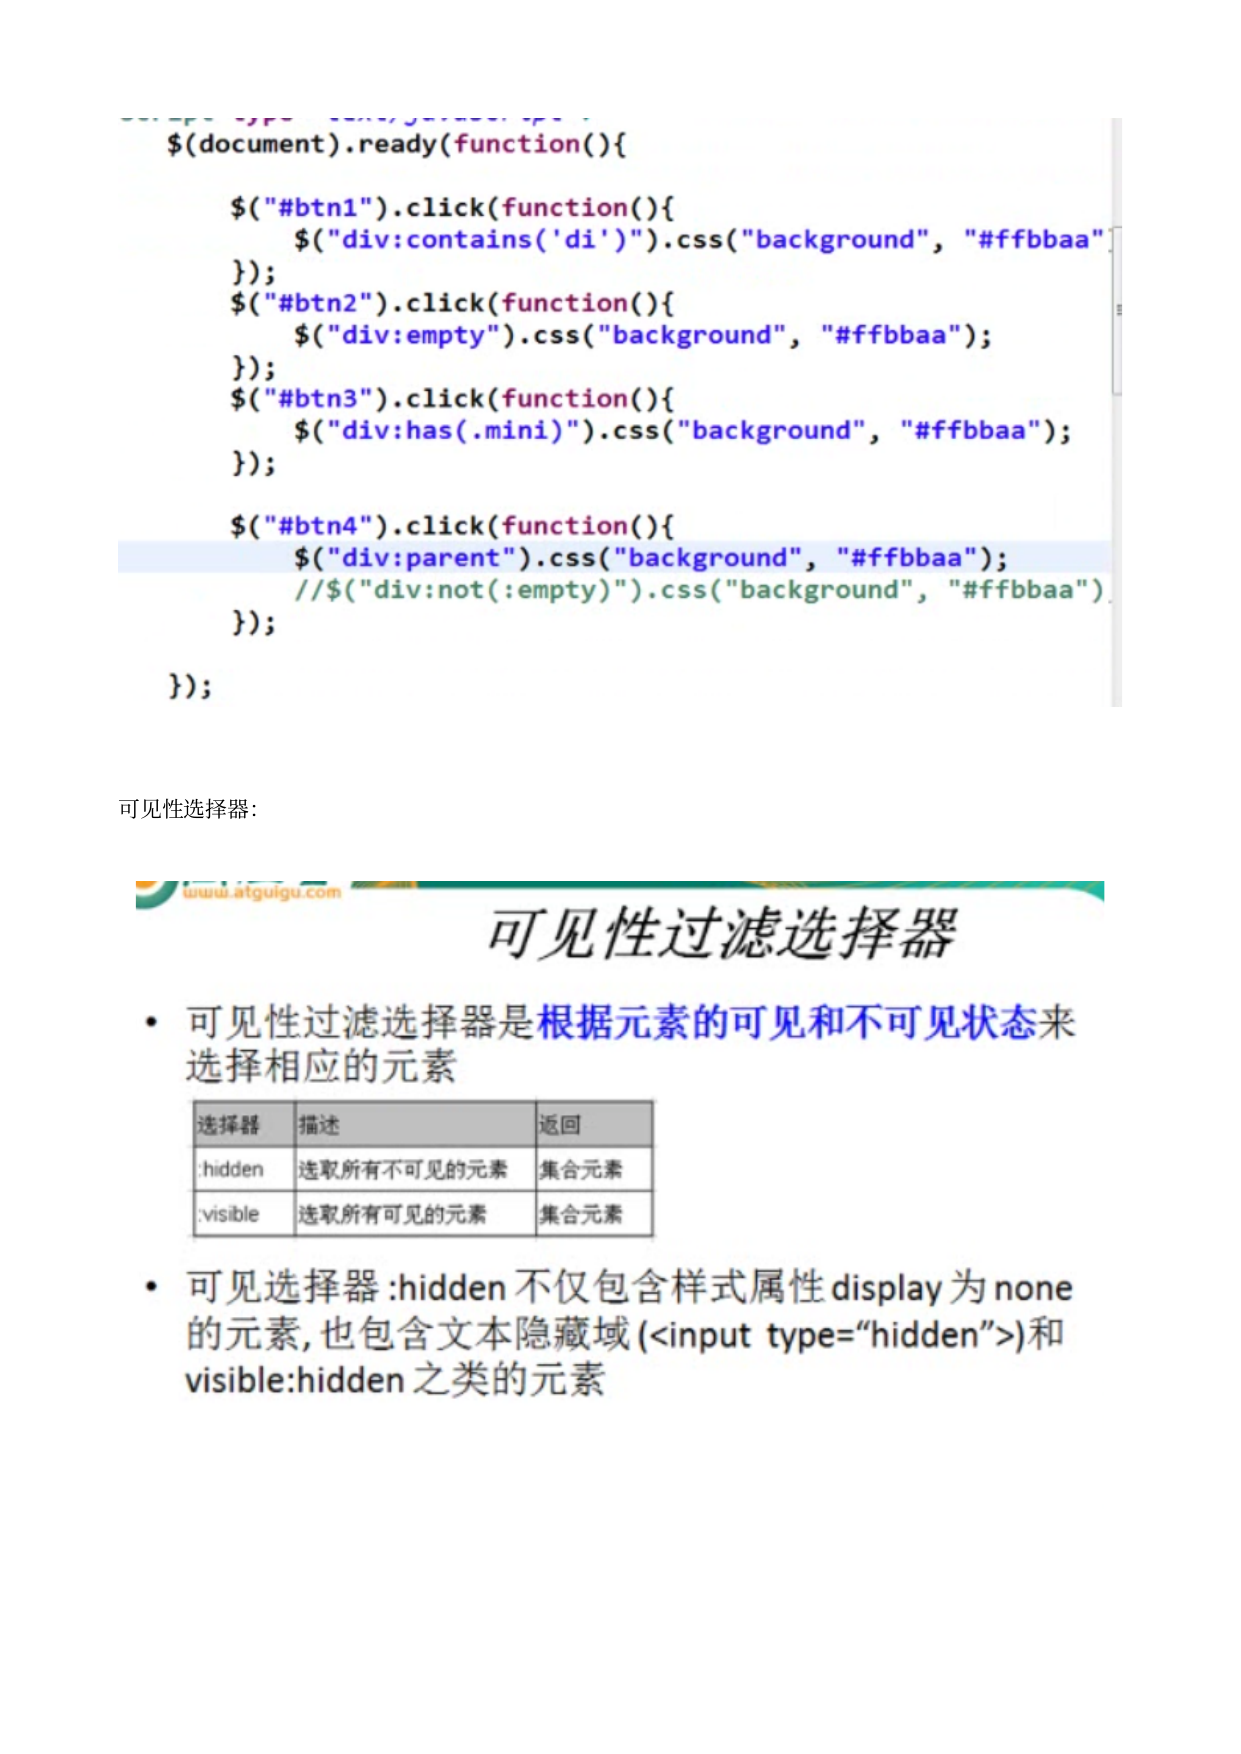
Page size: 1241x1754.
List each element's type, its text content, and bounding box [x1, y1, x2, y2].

picture [118, 118, 1123, 707]
text 可见性选择器： [118, 792, 1122, 824]
picture [135, 881, 1105, 1521]
